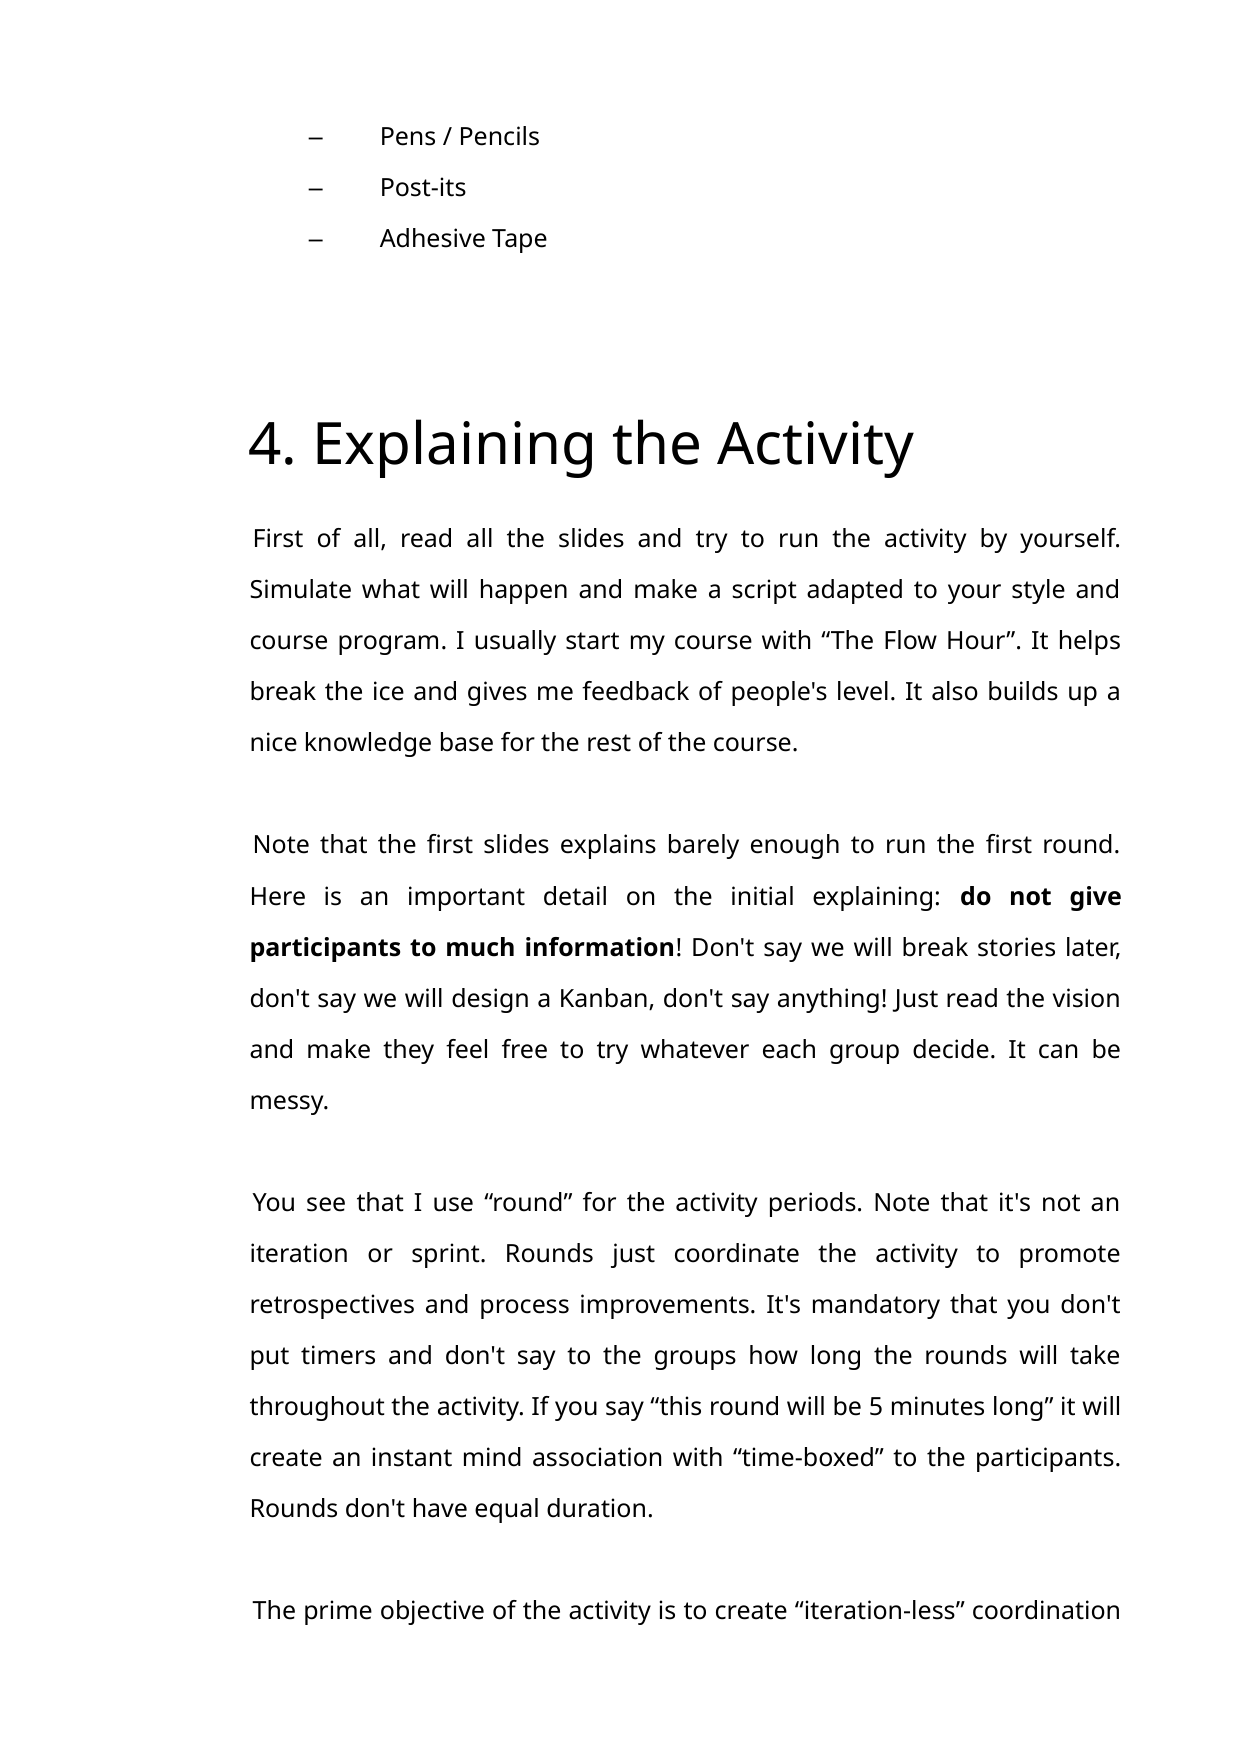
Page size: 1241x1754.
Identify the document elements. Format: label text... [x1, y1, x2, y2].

list Pens / Pencils [306, 118, 1122, 152]
text The prime objective of the activity is to create “iteration-less” coordination [249, 1593, 1122, 1627]
list Adhesive Tape [306, 220, 1122, 254]
list Post-its [306, 169, 1122, 203]
text First of all, read all the slides and try to run the activity by yourself. Simulate what will happen and make a script adapted to your style and course program. I usually start my course with “The Flow Hour”. It helps break the ice and gives me feedback of people's level. It also builds up a nice knowledge base for the rest of the course. [249, 521, 1122, 759]
text 4. Explaining the Activity [248, 402, 1122, 481]
text You see that I use “round” for the activity periods. Note that it's not an iteration or sprint. Rounds just coordinate the activity to promote retrospectives and process improvements. It's mandatory that you don't put timers and don't say to the groups how long the rounds will take throughout the activity. If you say “this round will be 5 minutes long” it will create an instant mind association with “time-boxed” to the participants. Rounds don't have equal duration. [249, 1184, 1122, 1525]
text Note that the first slides explains barely enough to run the first round. Here is an important detail on the initial explaining: do not give participants to much information! Don't say we will break stories later, don't say we will design a Kanban, don't say anything! Just read the vision and make they feel free to try whatever each group decide. It can be messy. [249, 827, 1122, 1116]
